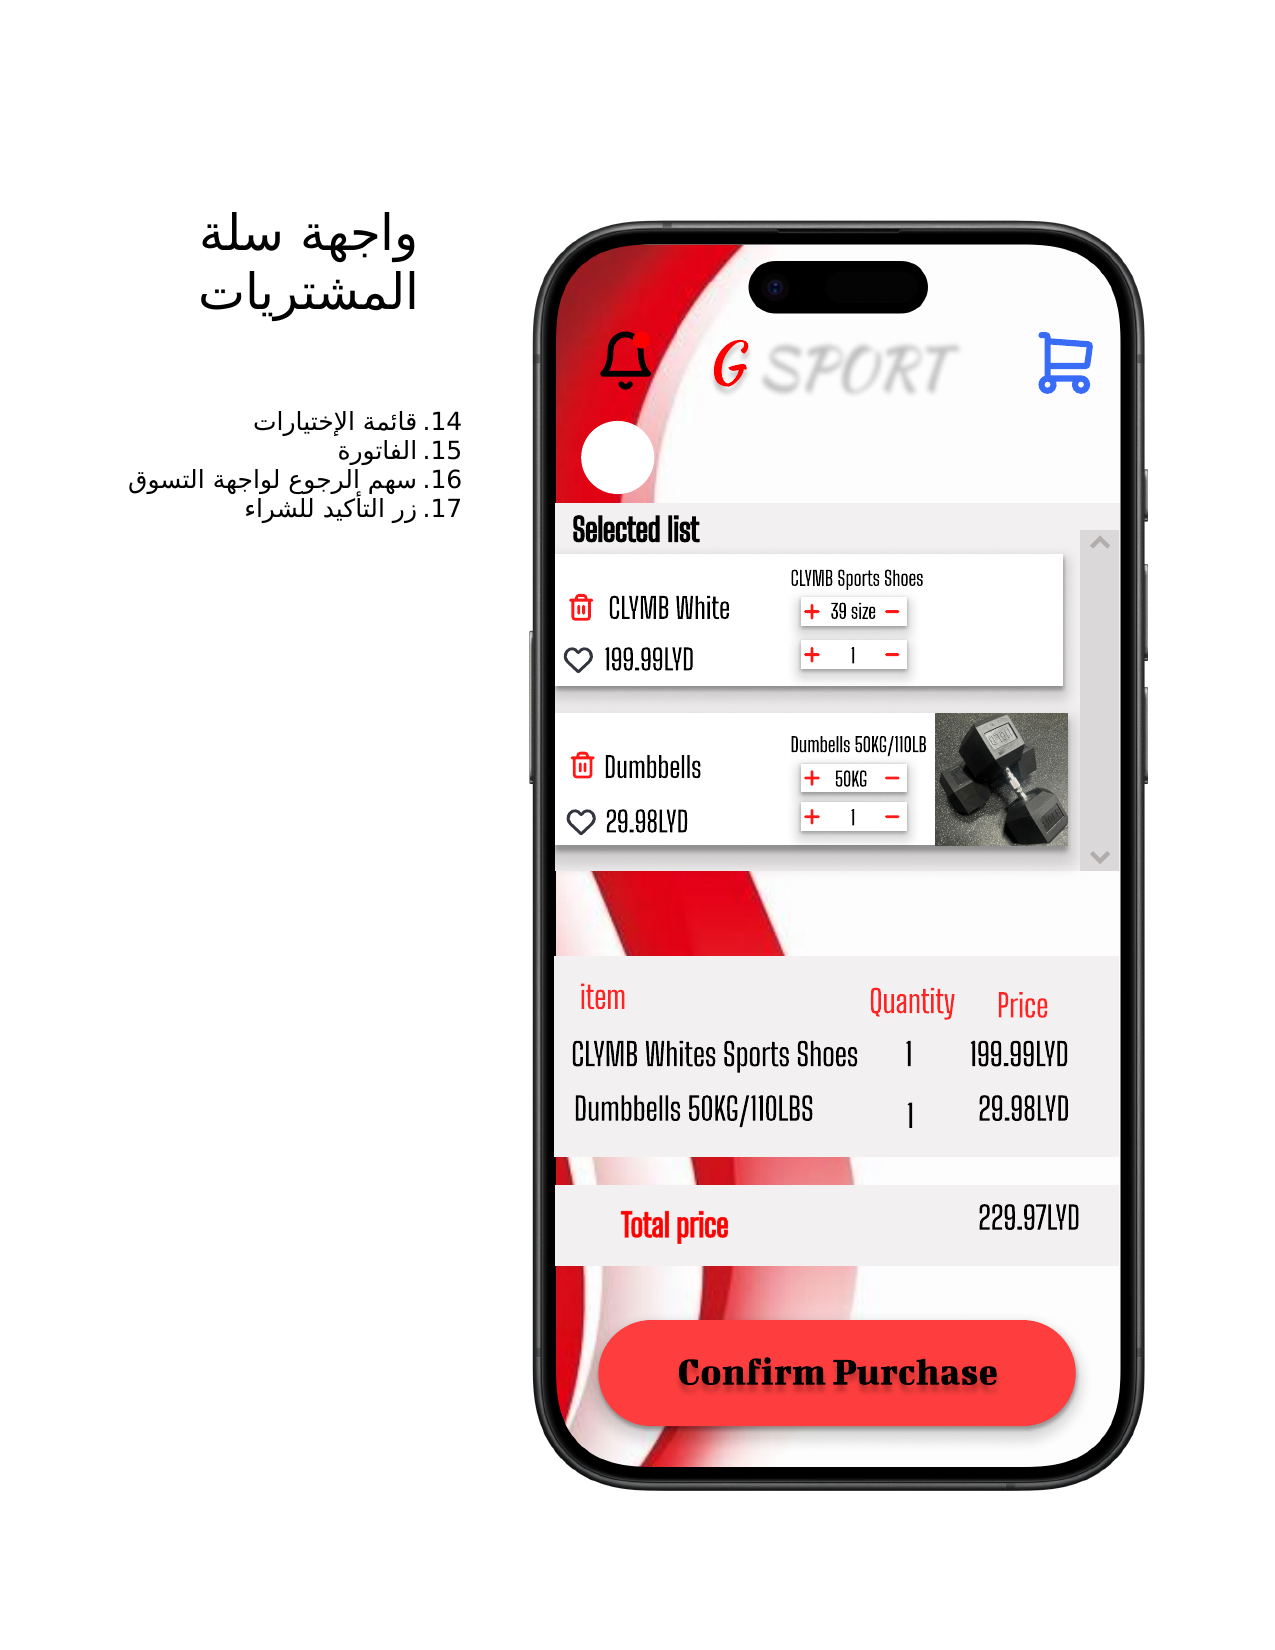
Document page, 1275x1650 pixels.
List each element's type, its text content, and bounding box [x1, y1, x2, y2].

list سهم الرجوع لواجهة التسوق [118, 465, 499, 494]
list قائمة الإختيارات [118, 407, 499, 436]
list زر التأكيد للشراء [118, 494, 499, 524]
text واجهة سلة المشتريات [118, 204, 499, 321]
list الفاتورة [118, 436, 499, 465]
